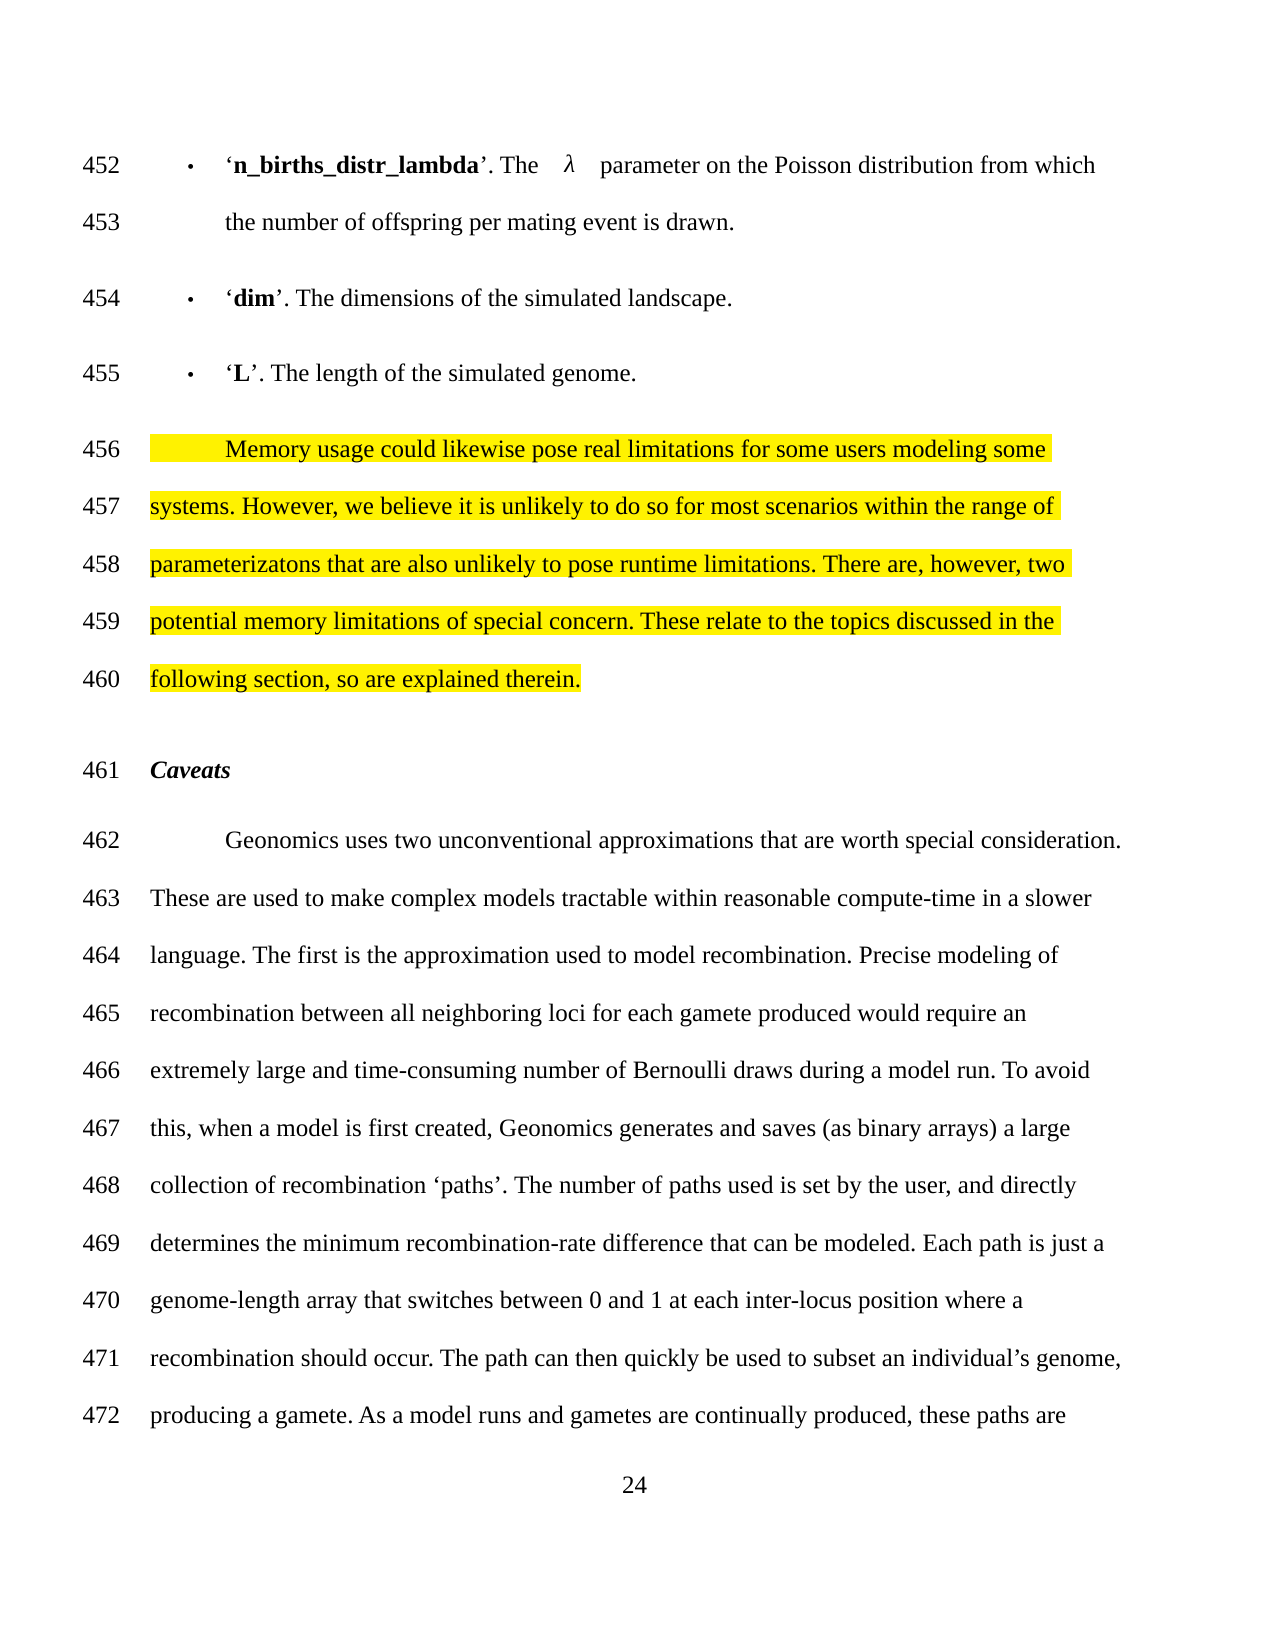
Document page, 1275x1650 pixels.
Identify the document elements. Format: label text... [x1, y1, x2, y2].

subtitle Caveats [150, 755, 1125, 784]
list ‘n_births_distr_lambda’. The parameter on the Poisson distribution from which the number of offspring per mating event is drawn. [187, 150, 1125, 236]
text Geonomics uses two unconventional approximations that are worth special consideration. These are used to make complex models tractable within reasonable compute-time in a slower language. The first is the approximation used to model recombination. Precise modeling of recombination between all neighboring loci for each gamete produced would require an extremely large and time-consuming number of Bernoulli draws during a model run. To avoid this, when a model is first created, Geonomics generates and saves (as binary arrays) a large collection of recombination ‘paths’. The number of paths used is set by the user, and directly determines the minimum recombination-rate difference that can be modeled. Each path is just a genome-length array that switches between 0 and 1 at each inter-locus position where a recombination should occur. The path can then quickly be used to subset an individual’s genome, producing a gamete. As a model runs and gametes are continually produced, these paths are [150, 825, 1125, 1429]
list ‘dim’. The dimensions of the simulated landscape. [187, 283, 1125, 312]
list ‘L’. The length of the simulated genome. [187, 358, 1125, 387]
text Memory usage could likewise pose real limitations for some users modeling some systems. However, we believe it is unlikely to do so for most scenarios within the range of parameterizatons that are also unlikely to pose runtime limitations. There are, however, two potential memory limitations of special concern. These relate to the topics discussed in the following section, so are explained therein. [150, 434, 1125, 692]
